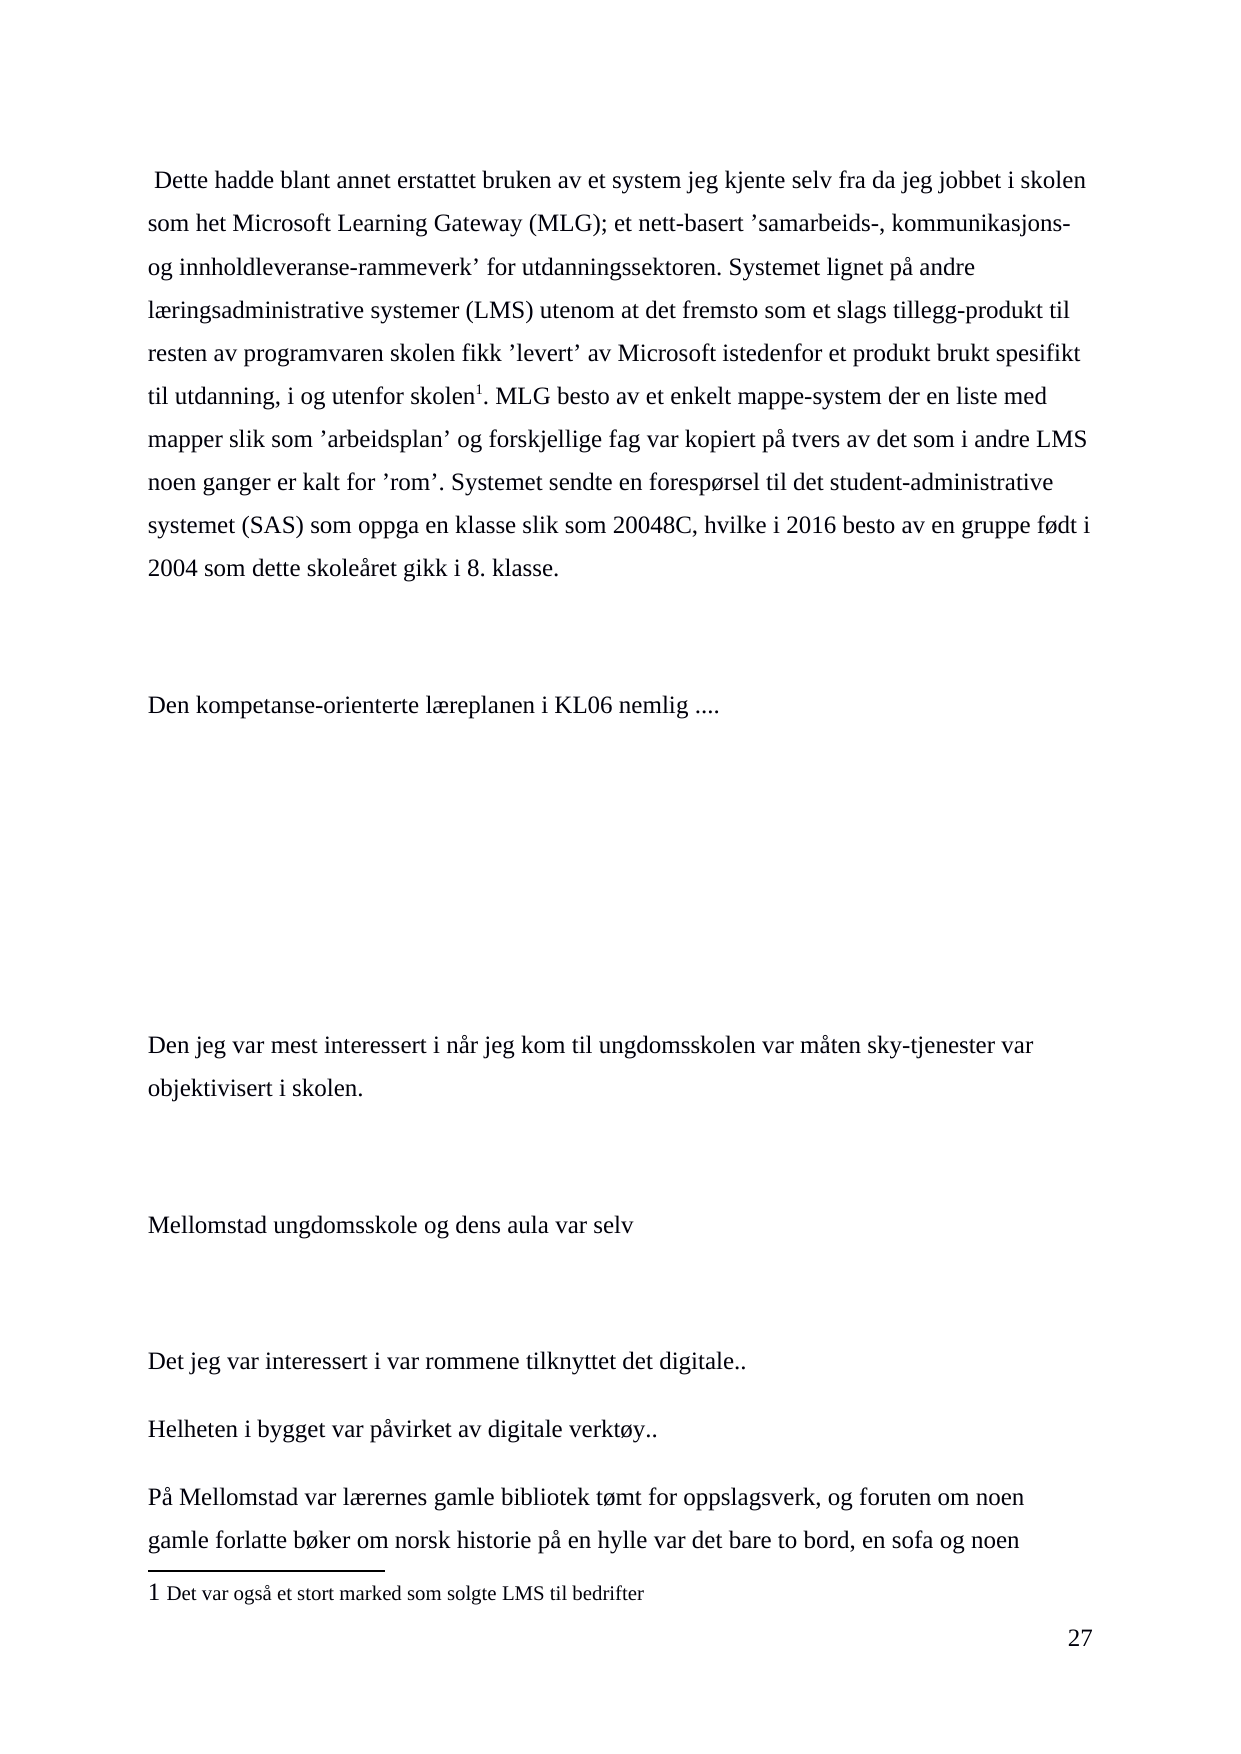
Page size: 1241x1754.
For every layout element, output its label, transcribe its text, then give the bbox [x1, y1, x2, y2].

text Mellomstad ungdomsskole og dens aula var selv [148, 1210, 1092, 1238]
text Den kompetanse-orienterte læreplanen i KL06 nemlig .... [148, 690, 1092, 718]
text Dette hadde blant annet erstattet bruken av et system jeg kjente selv fra da jeg jobbet i skolen som het Microsoft Learning Gateway (MLG); et nett-basert ’samarbeids-, kommunikasjons- og innholdleveranse-rammeverk’ for utdanningssektoren. Systemet lignet på andre læringsadministrative systemer (LMS) utenom at det fremsto som et slags tillegg-produkt til resten av programvaren skolen fikk ’levert’ av Microsoft istedenfor et produkt brukt spesifikt til utdanning, i og utenfor skolen. MLG besto av et enkelt mappe-system der en liste med mapper slik som ’arbeidsplan’ og forskjellige fag var kopiert på tvers av det som i andre LMS noen ganger er kalt for ’rom’. Systemet sendte en forespørsel til det student-administrative systemet (SAS) som oppga en klasse slik som 20048C, hvilke i 2016 besto av en gruppe født i 2004 som dette skoleåret gikk i 8. klasse. [148, 165, 1092, 582]
text Det var også et stort marked som solgte LMS til bedrifter [148, 1577, 1092, 1606]
text Helheten i bygget var påvirket av digitale verktøy.. [148, 1414, 1074, 1443]
text Det jeg var interessert i var rommene tilknyttet det digitale.. [148, 1346, 1074, 1375]
text På Mellomstad var lærernes gamle bibliotek tømt for oppslagsverk, og foruten om noen gamle forlatte bøker om norsk historie på en hylle var det bare to bord, en sofa og noen [148, 1482, 1074, 1554]
text Den jeg var mest interessert i når jeg kom til ungdomsskolen var måten sky-tjenester var objektivisert i skolen. [148, 1030, 1092, 1102]
